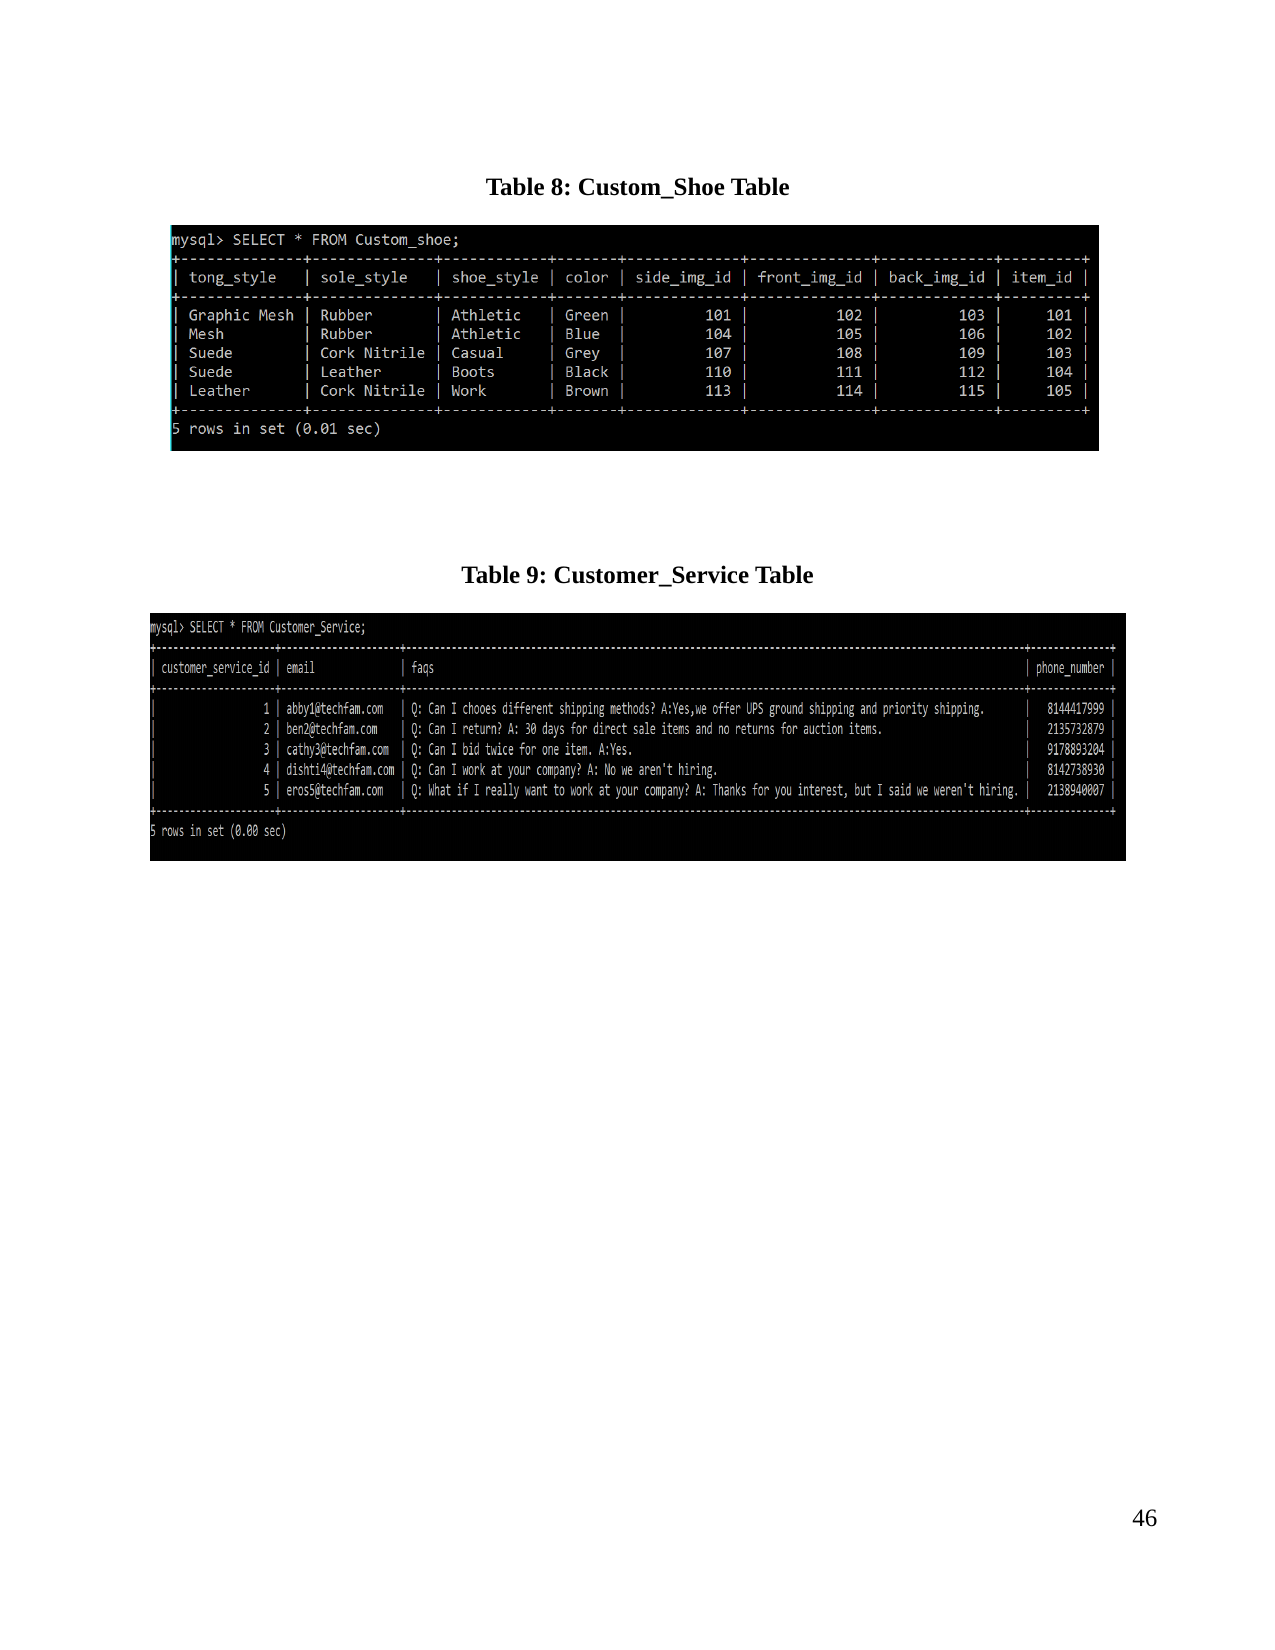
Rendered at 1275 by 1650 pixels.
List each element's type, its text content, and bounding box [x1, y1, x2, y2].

text Table 8: Custom_Shoe Table [118, 172, 1157, 201]
text Table 9: Customer_Service Table [118, 560, 1157, 589]
picture [170, 225, 1099, 451]
picture [150, 613, 1126, 861]
